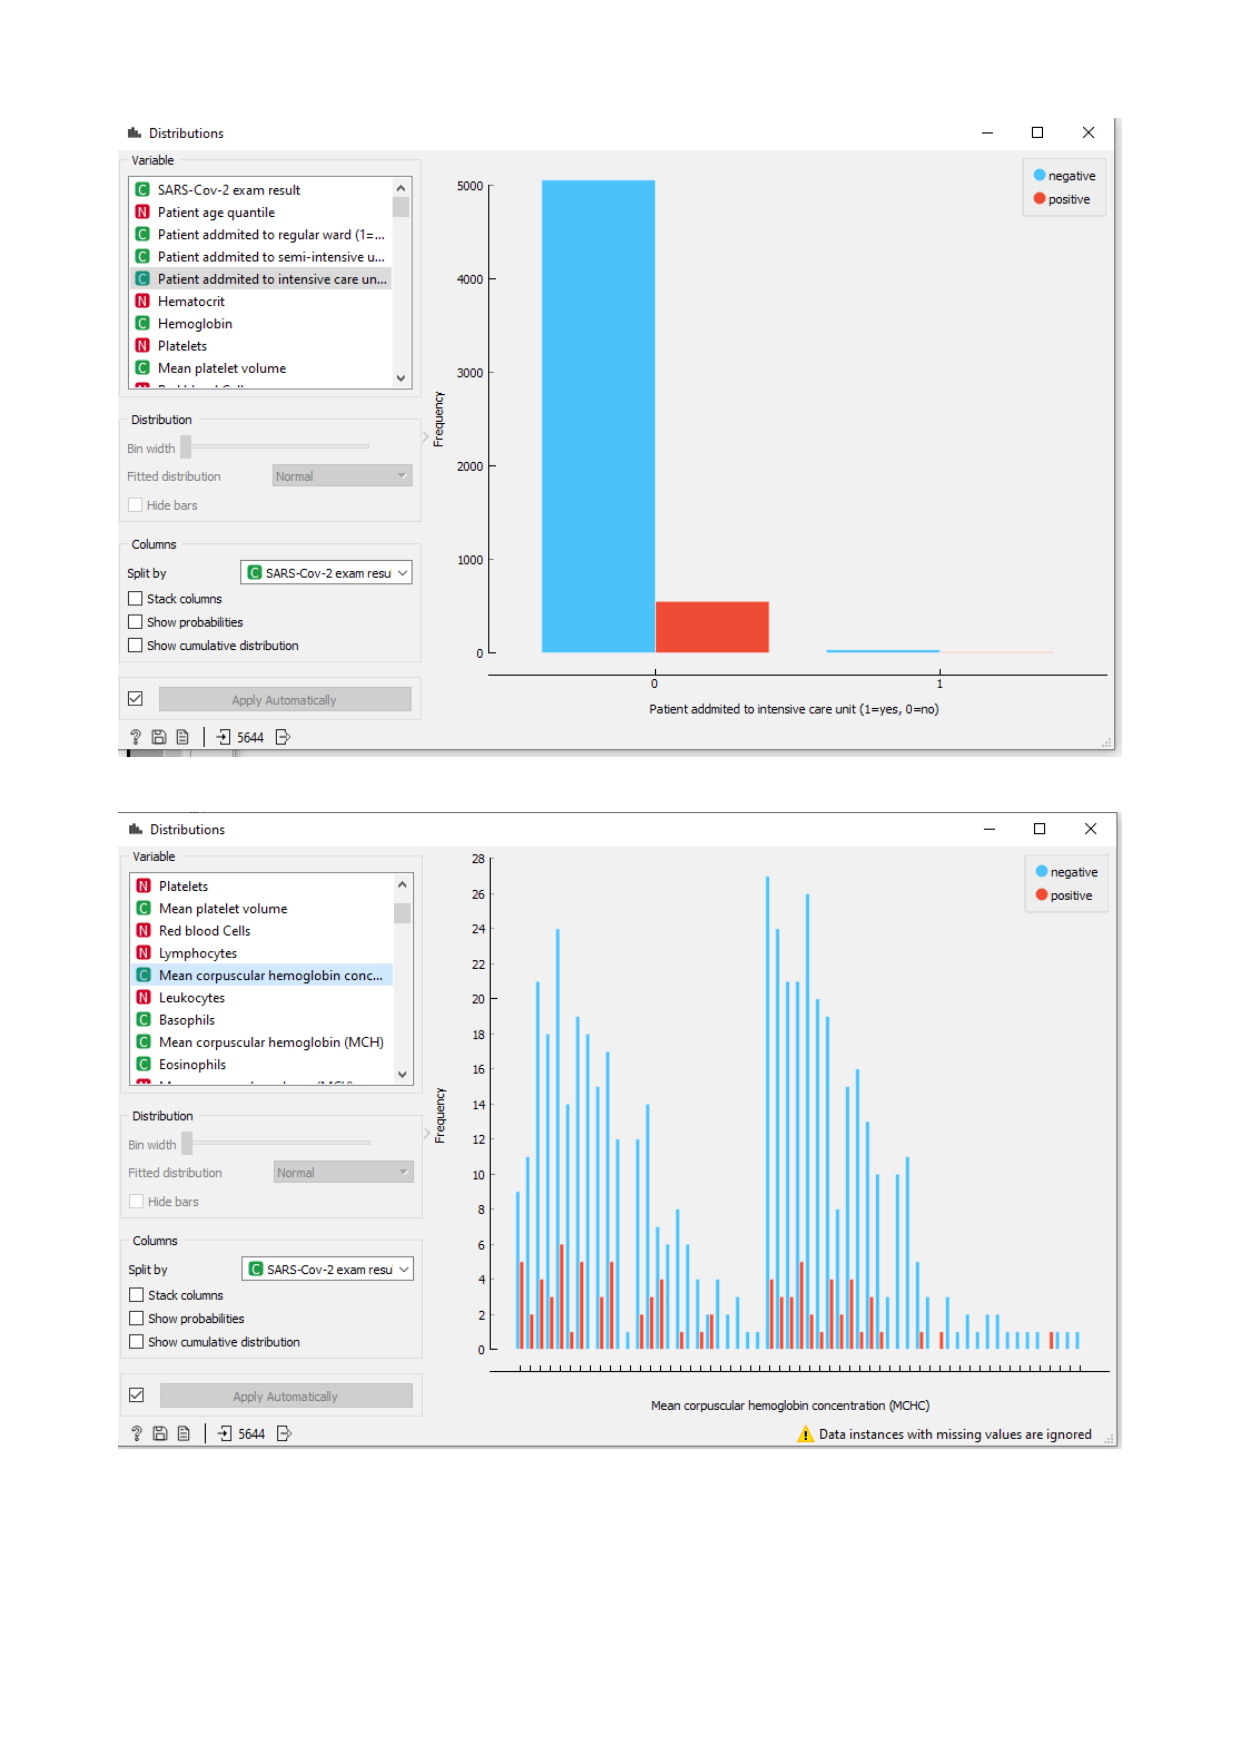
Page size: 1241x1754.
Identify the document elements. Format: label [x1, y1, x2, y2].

picture [118, 812, 1122, 1449]
picture [118, 118, 1122, 757]
